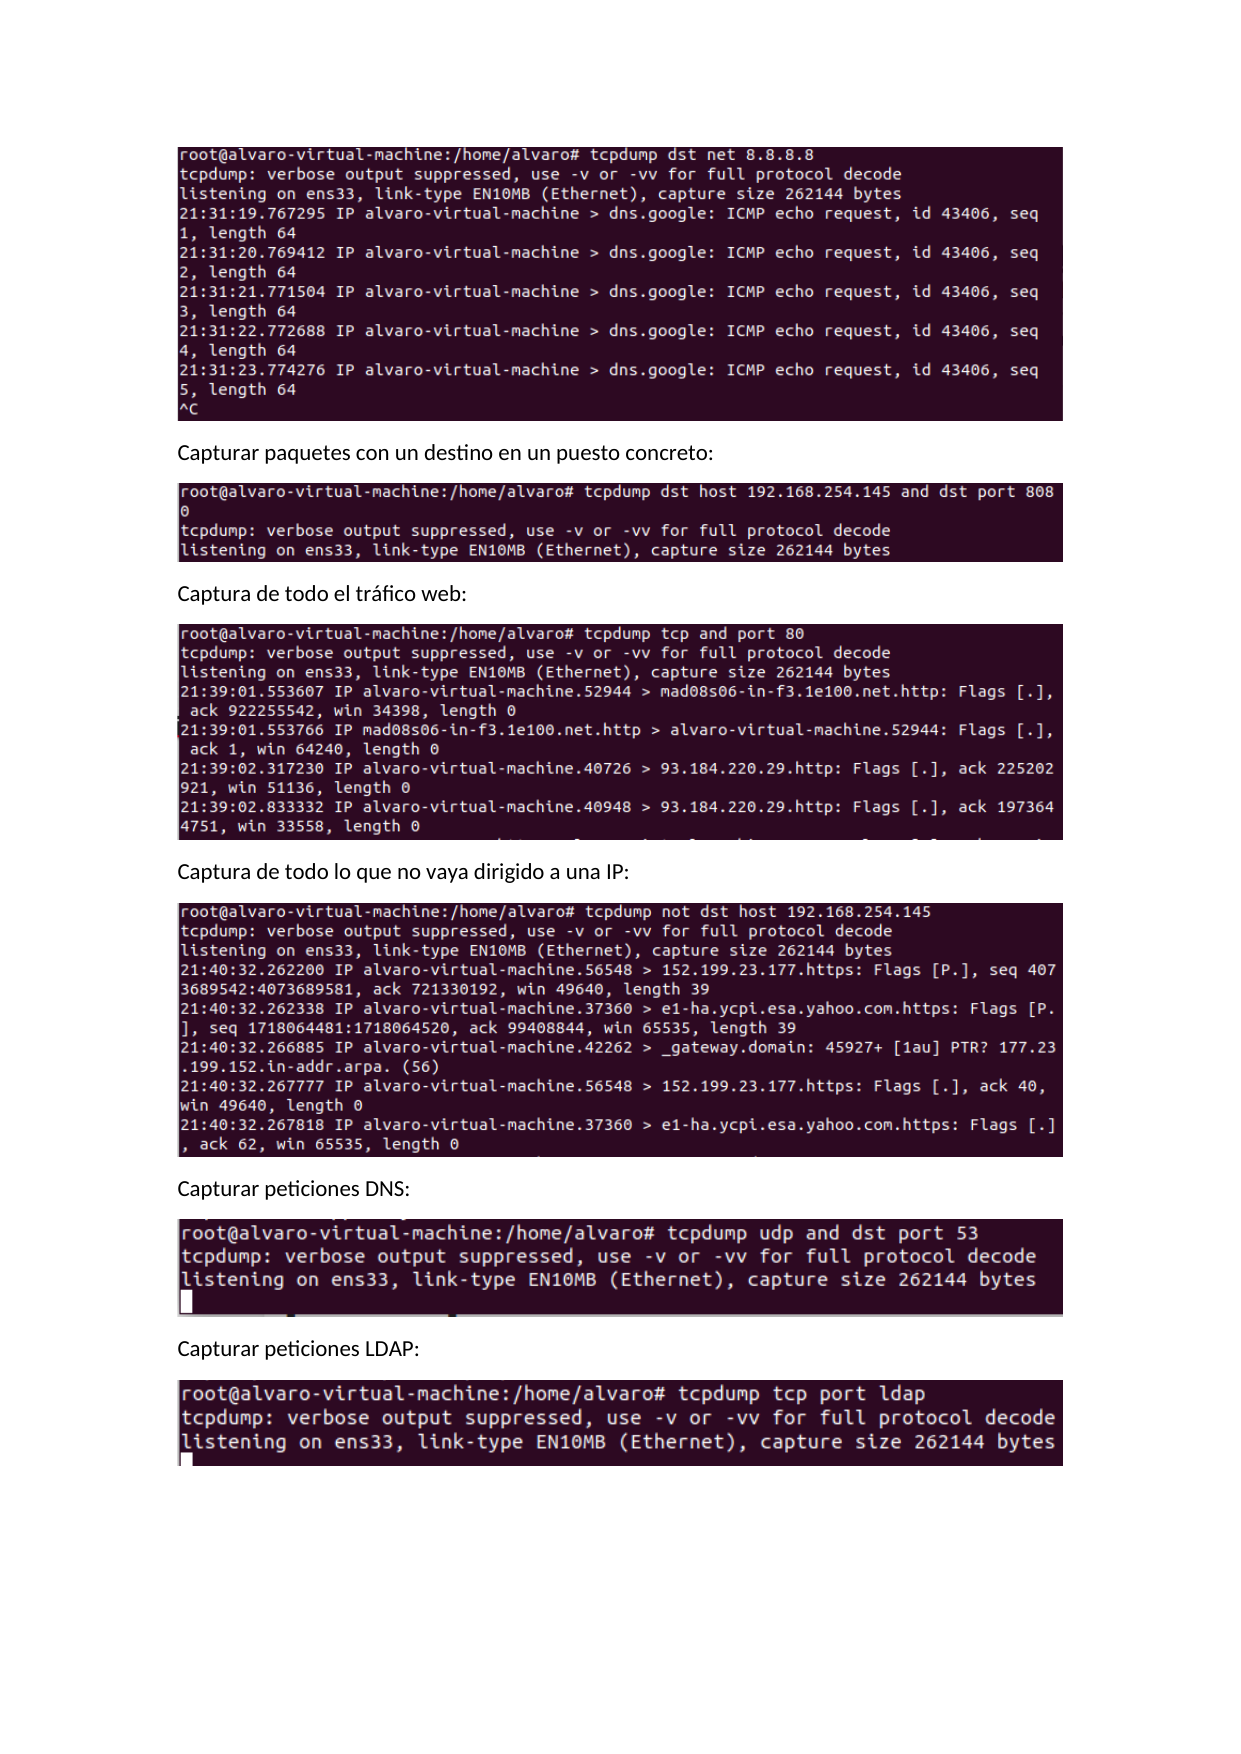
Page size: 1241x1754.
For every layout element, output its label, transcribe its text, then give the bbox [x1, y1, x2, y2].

text Captura de todo el tráfico web: [177, 579, 1063, 607]
text Capturar peticiones LDAP: [177, 1334, 1063, 1362]
text Capturar peticiones DNS: [177, 1174, 1063, 1202]
text Captura de todo lo que no vaya dirigido a una IP: [177, 857, 1063, 886]
text Capturar paquetes con un destino en un puesto concreto: [177, 438, 1063, 466]
